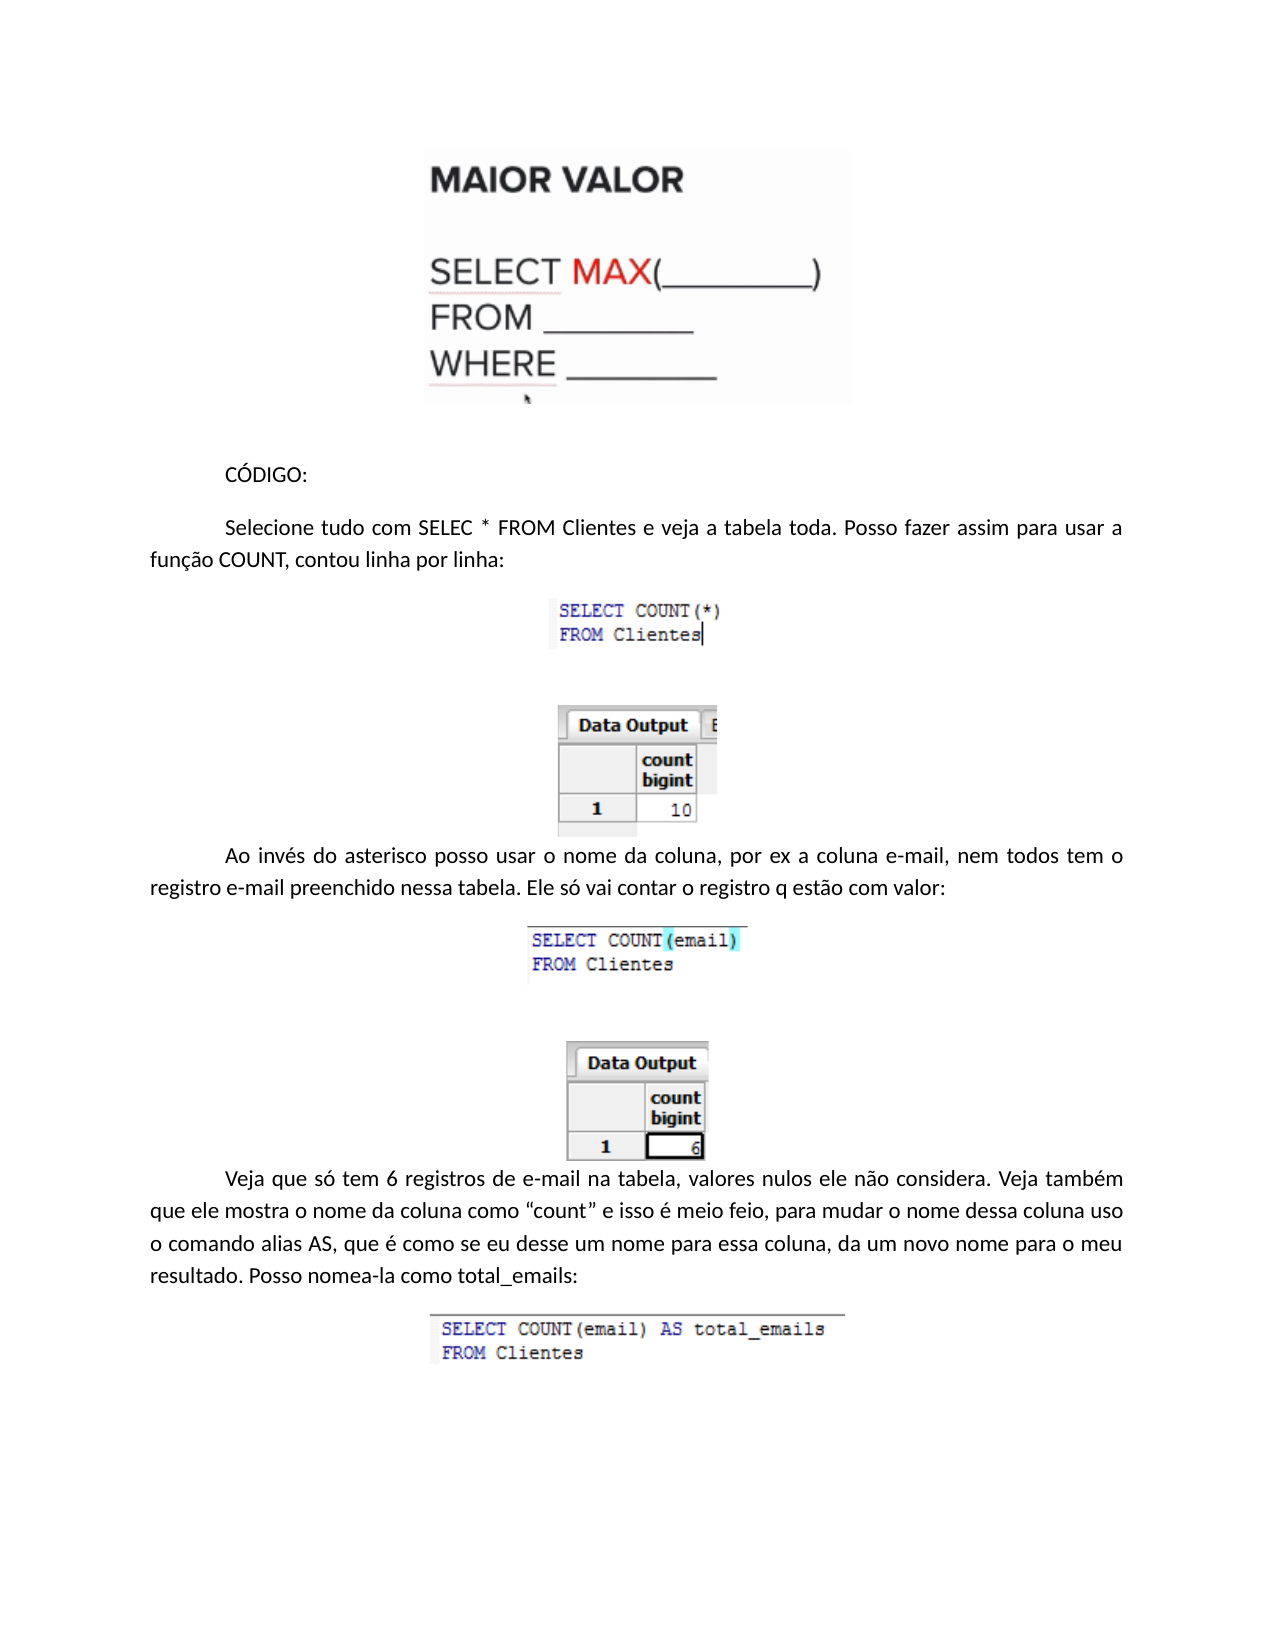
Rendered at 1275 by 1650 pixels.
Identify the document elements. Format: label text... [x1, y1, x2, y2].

text Selecione tudo com SELEC * FROM Clientes e veja a tabela toda. Posso fazer assim para usar a função COUNT, contou linha por linha: [150, 513, 1125, 573]
picture [566, 1041, 709, 1161]
picture [527, 926, 748, 985]
text CÓDIGO: [150, 460, 1125, 488]
text Ao invés do asterisco posso usar o nome da coluna, por ex a coluna e-mail, nem todos tem o registro e-mail preenchido nessa tabela. Ele só vai contar o registro q estão com valor: [150, 706, 1125, 901]
picture [548, 598, 727, 649]
picture [423, 150, 852, 404]
text Veja que só tem 6 registros de e-mail na tabela, valores nulos ele não considera. Veja também que ele mostra o nome da coluna como “count” e isso é meio feio, para mudar o nome dessa coluna uso o comando alias AS, que é como se eu desse um nome para essa coluna, da um novo nome para o meu resultado. Posso nomea-la como total_emails: [150, 1041, 1125, 1289]
picture [429, 1313, 846, 1364]
picture [557, 705, 718, 837]
